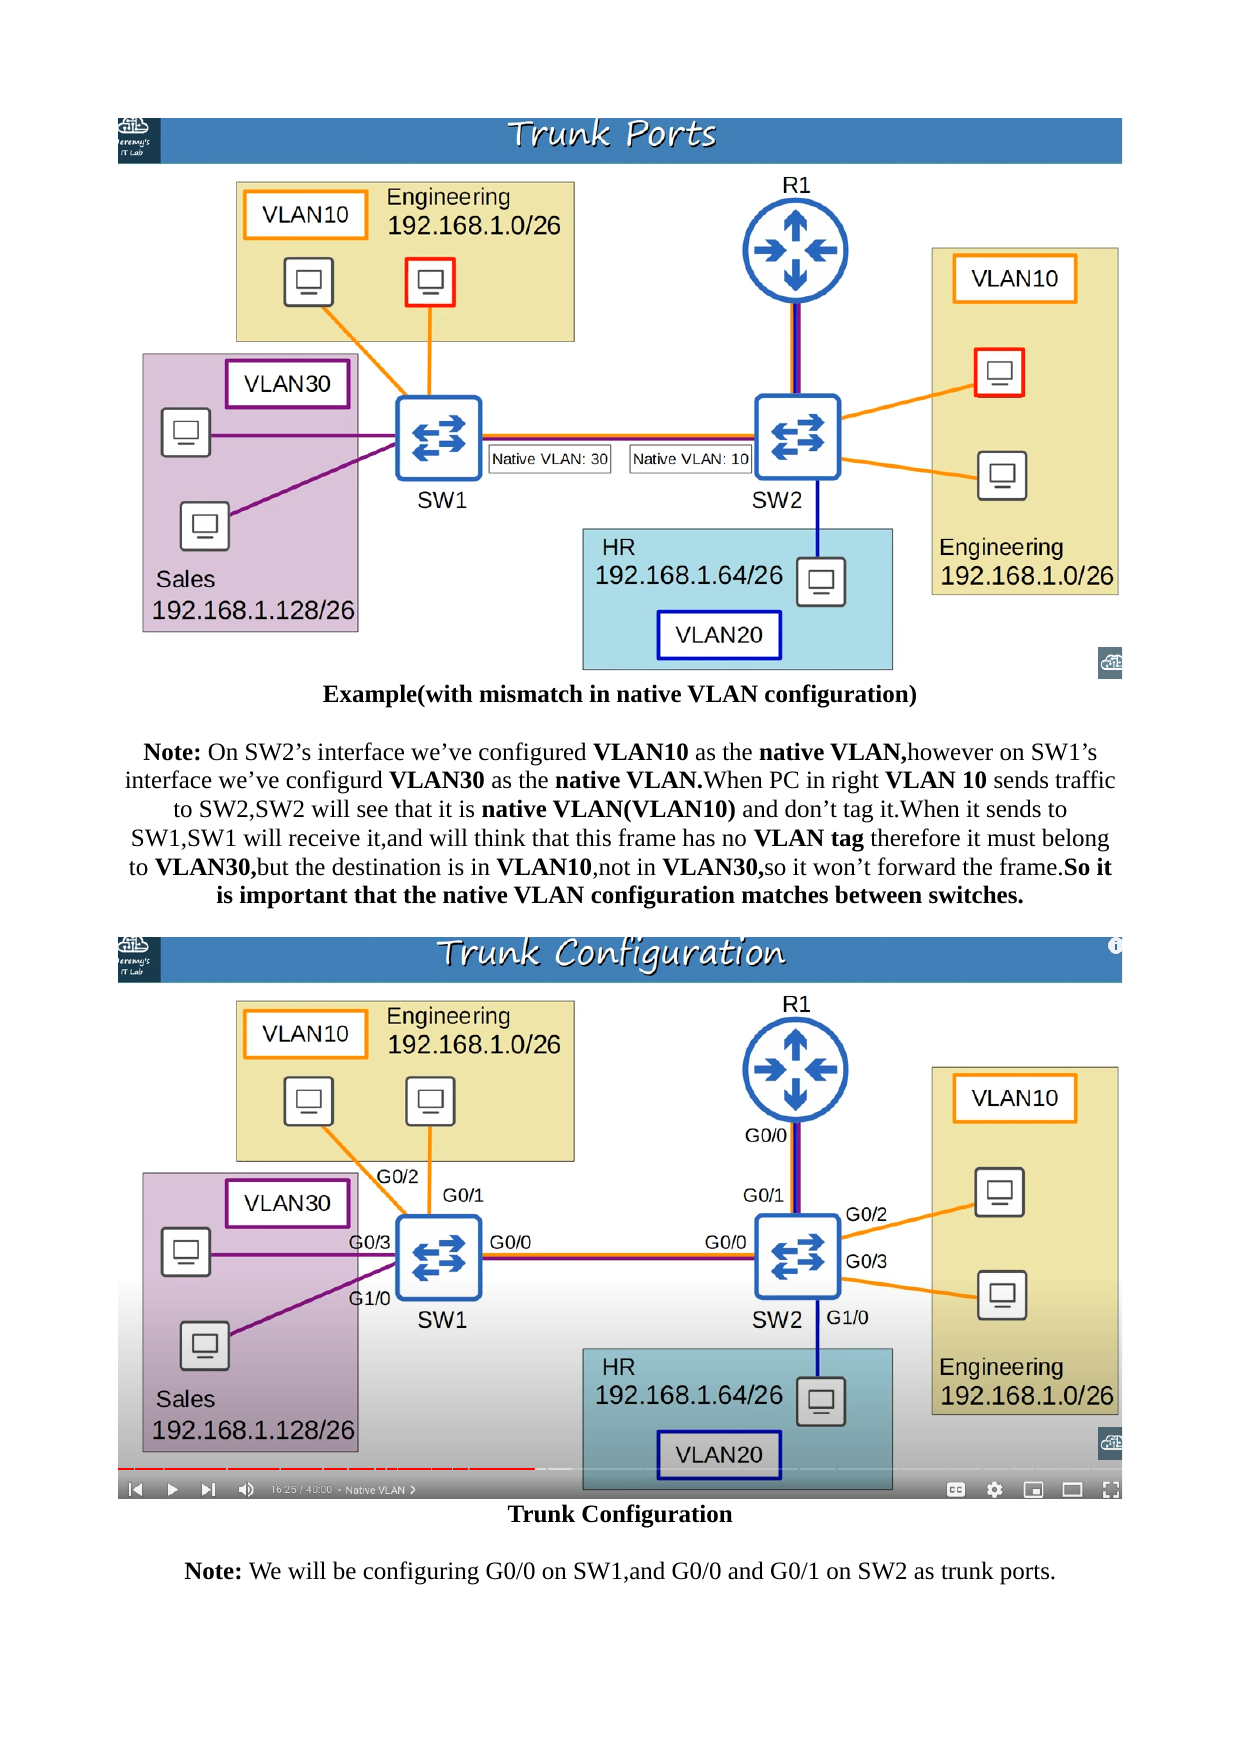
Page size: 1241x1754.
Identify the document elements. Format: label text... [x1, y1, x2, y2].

text Trunk Configuration [118, 1499, 1122, 1527]
picture [118, 937, 1123, 1499]
text Example(with mismatch in native VLAN configuration) [118, 679, 1122, 708]
text Note: On SW2’s interface we’ve configured VLAN10 as the native VLAN,however on SW1’s interface we’ve configurd VLAN30 as the native VLAN.When PC in right VLAN 10 sends traffic to SW2,SW2 will see that it is native VLAN(VLAN10) and don’t tag it.When it sends to SW1,SW1 will receive it,and will think that this frame has no VLAN tag therefore it must belong to VLAN30,but the destination is in VLAN10,not in VLAN30,so it won’t forward the frame.So it is important that the native VLAN configuration matches between switches. [118, 737, 1122, 909]
text Note: We will be configuring G0/0 on SW1,and G0/0 and G0/1 on SW2 as trunk ports. [118, 1556, 1122, 1585]
picture [118, 118, 1123, 679]
